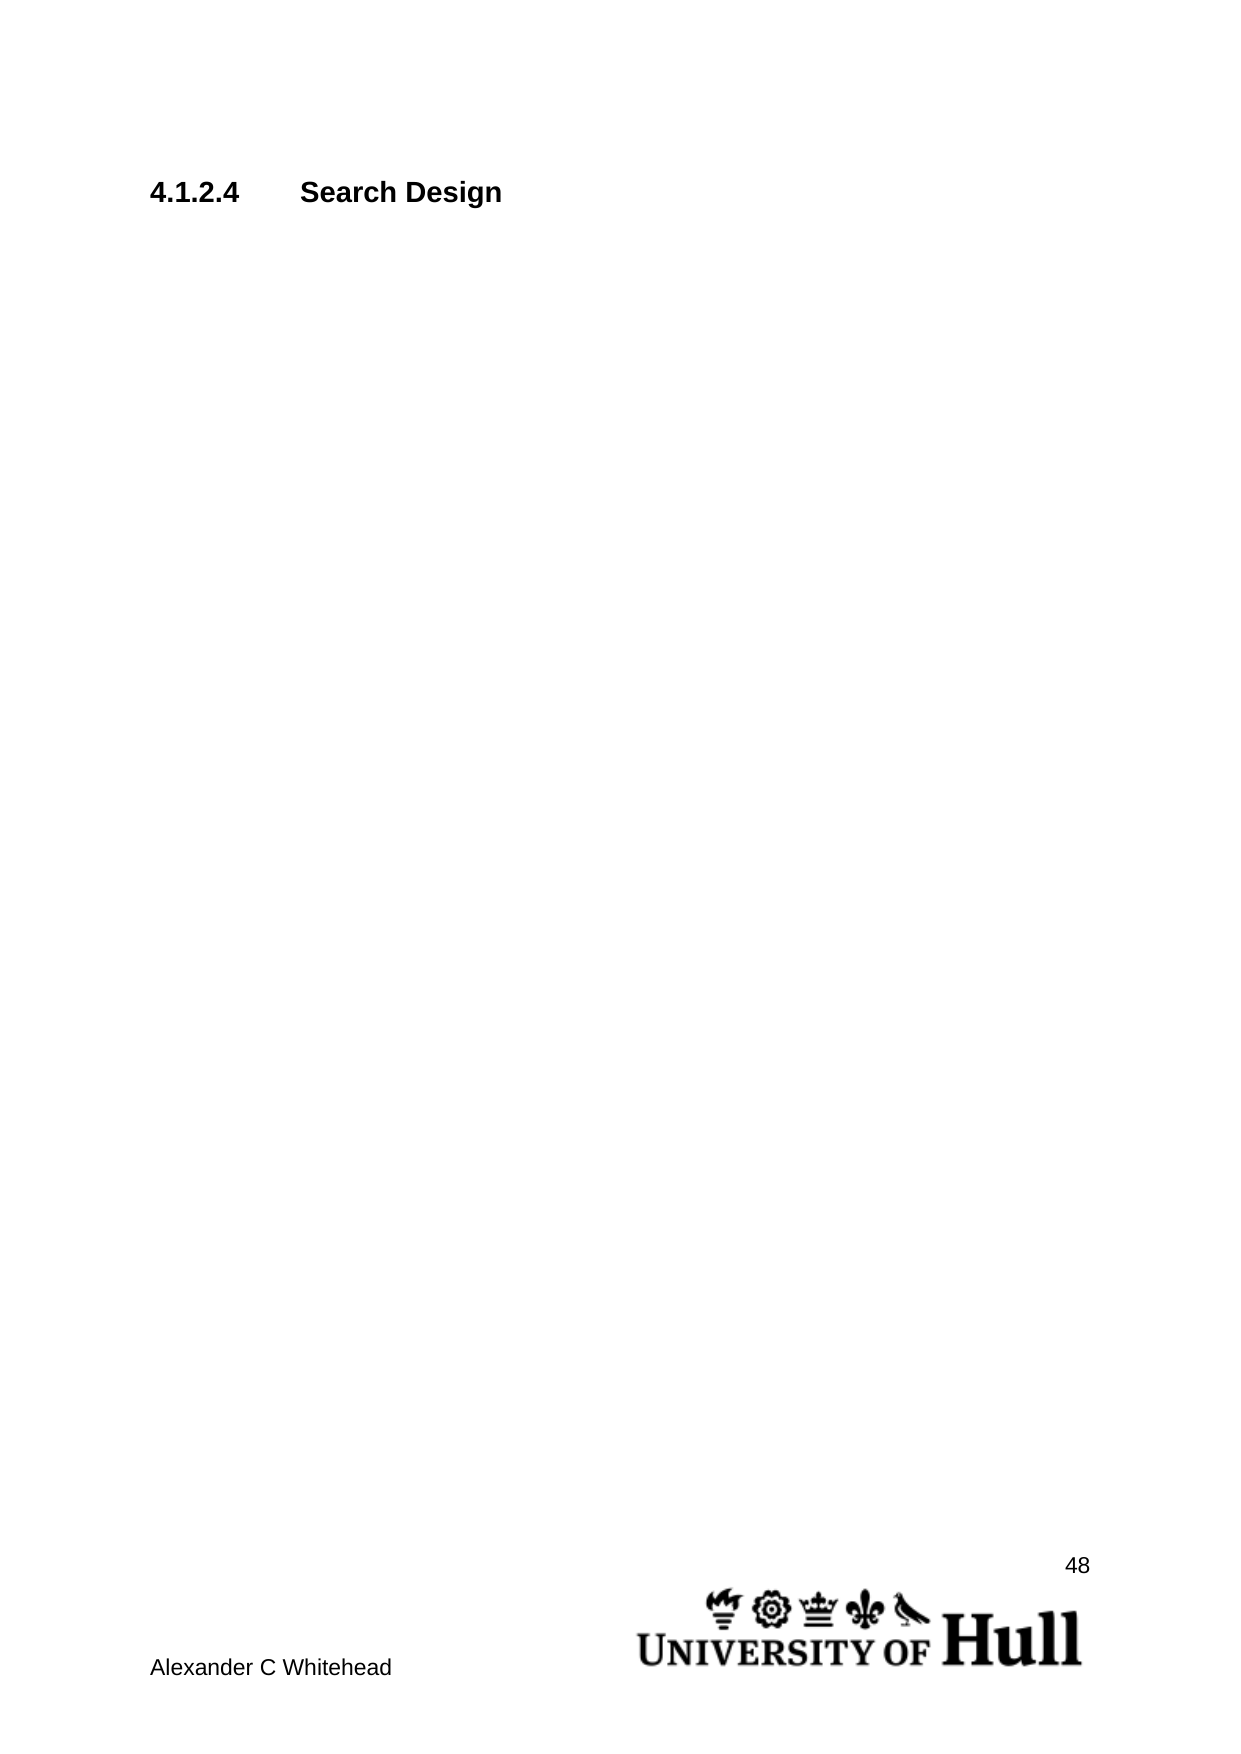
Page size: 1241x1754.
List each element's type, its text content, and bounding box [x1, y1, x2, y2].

picture [630, 1578, 1091, 1676]
subtitle Search Design [150, 175, 1090, 208]
